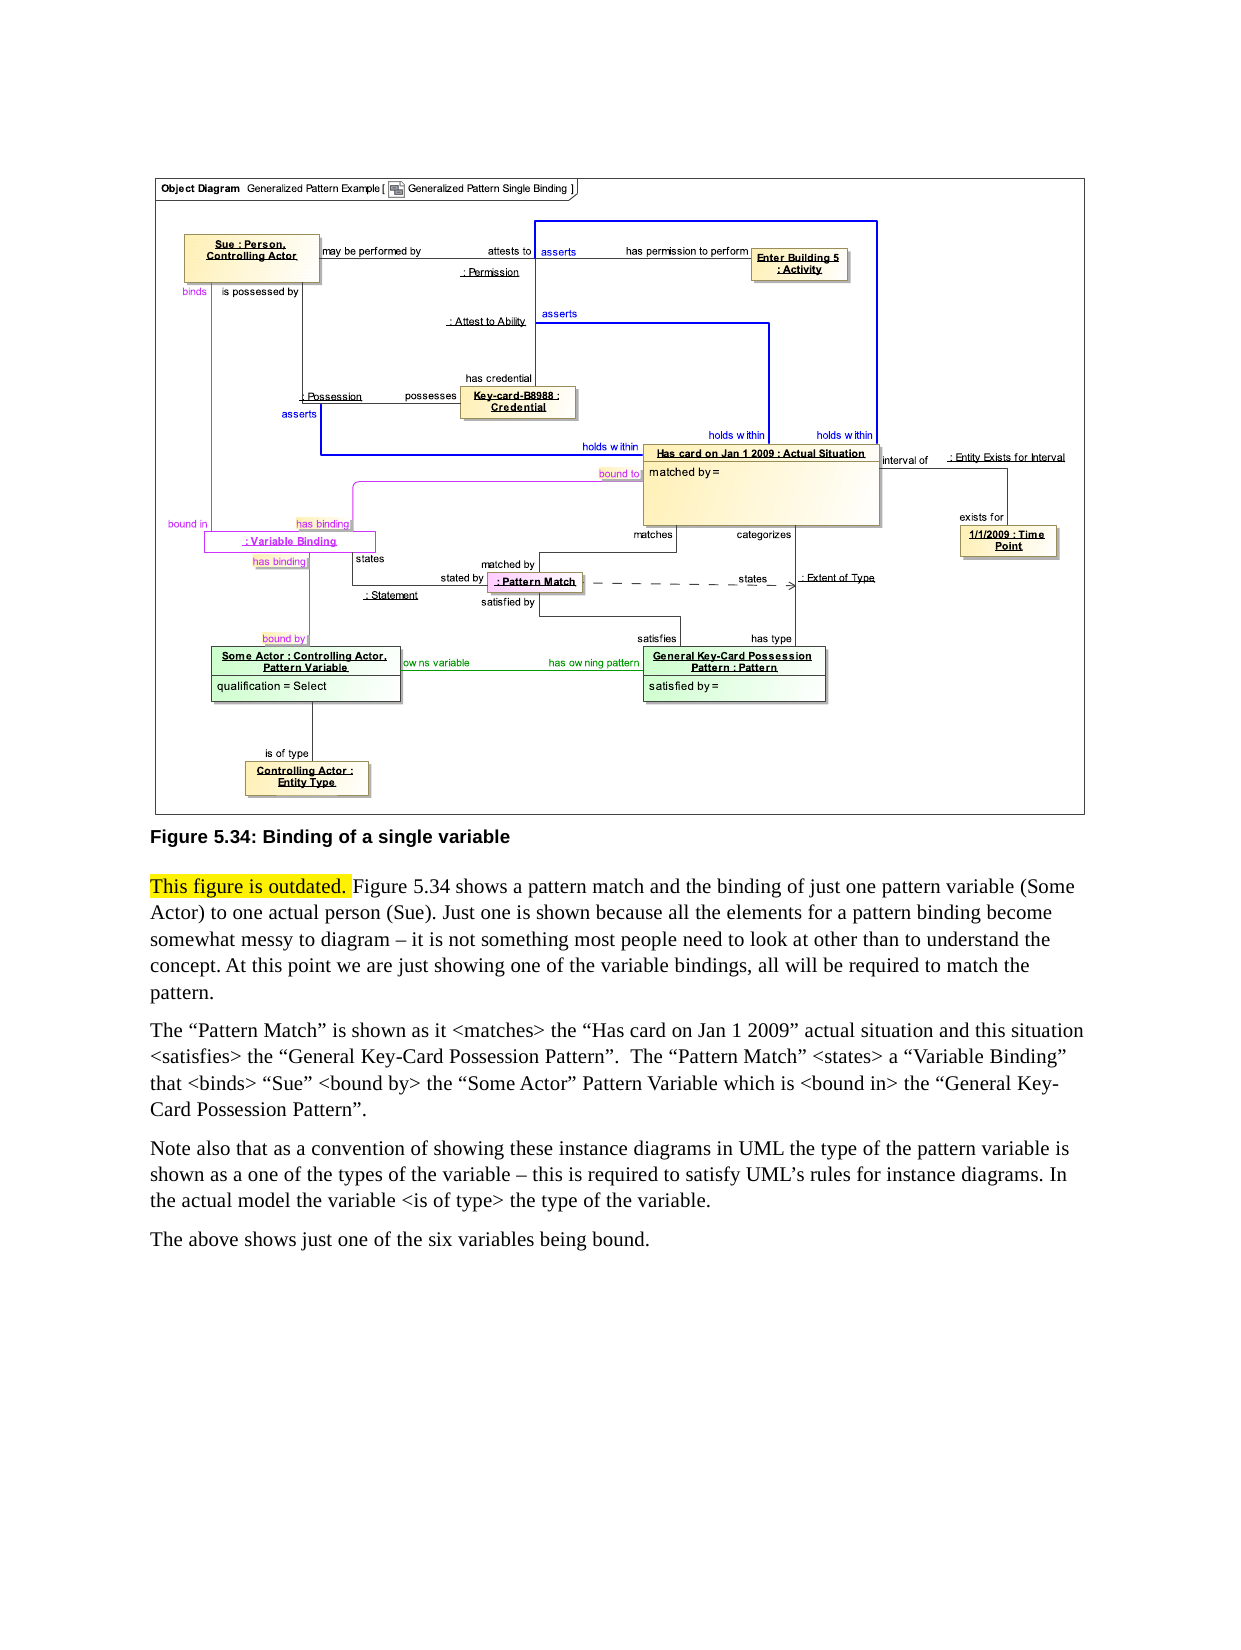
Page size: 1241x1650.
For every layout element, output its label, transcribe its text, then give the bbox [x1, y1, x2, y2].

text This figure is outdated. Figure 5.34 shows a pattern match and the binding of just one pattern variable (Some Actor) to one actual person (Sue). Just one is shown because all the elements for a pattern binding become somewhat messy to diagram – it is not something most people need to look at other than to understand the concept. At this point we are just showing one of the variable bindings, all will be required to match the pattern. [150, 848, 1090, 1003]
text Figure 5.34: Binding of a single variable [150, 820, 1090, 848]
text [150, 150, 1090, 174]
text The “Pattern Match” is shown as it <matches> the “Has card on Jan 1 2009” actual situation and this situation <satisfies> the “General Key-Card Possession Pattern”. The “Pattern Match” <states> a “Variable Binding” that <binds> “Sue” <bound by> the “Some Actor” Pattern Variable which is <bound in> the “General Key-Card Possession Pattern”. [150, 1018, 1090, 1121]
text Note also that as a convention of showing these instance diagrams in UML the type of the pattern variable is shown as a one of the types of the variable – this is required to satisfy UML’s rules for instance diagrams. In the actual model the variable <is of type> the type of the variable. [150, 1135, 1090, 1212]
text The above shows just one of the six variables being bound. [150, 1226, 1090, 1251]
